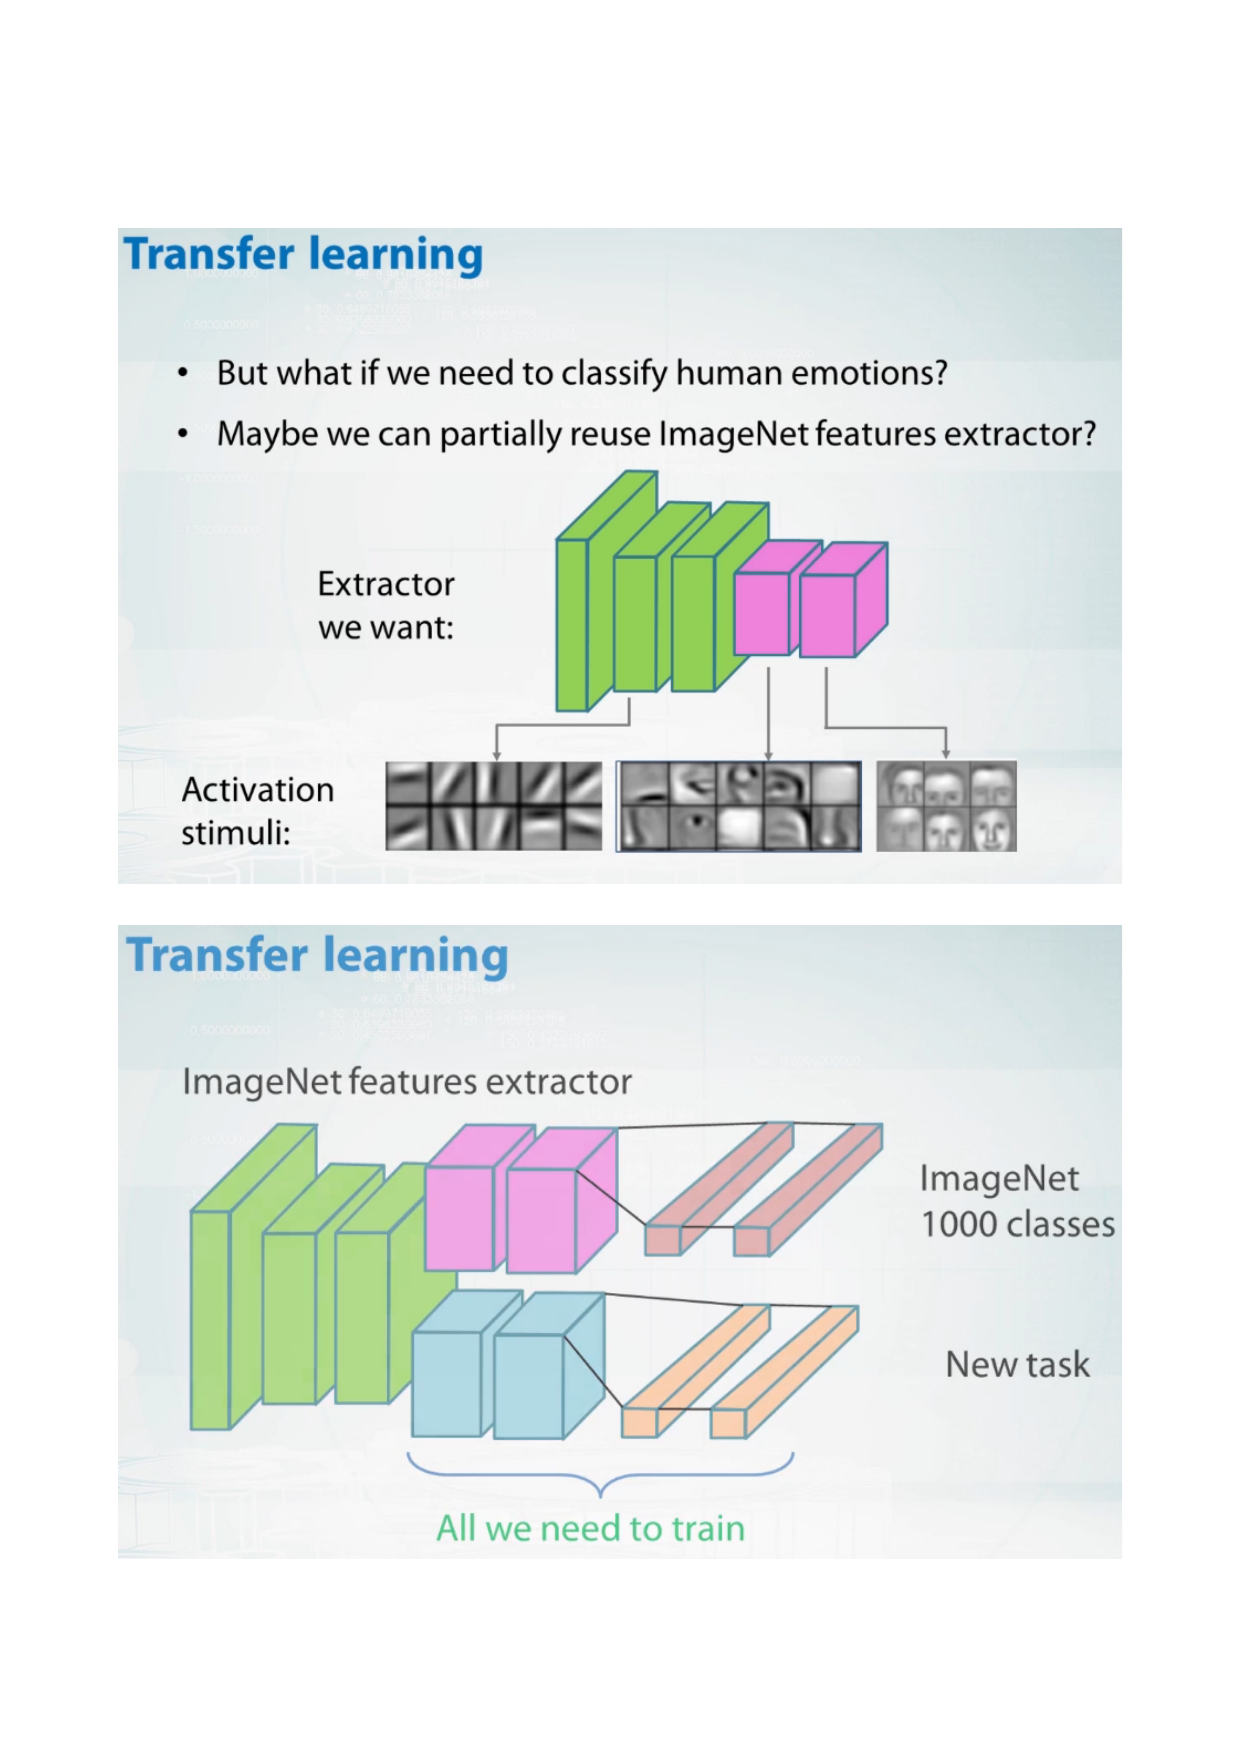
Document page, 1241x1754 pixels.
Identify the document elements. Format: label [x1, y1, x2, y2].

picture [118, 228, 1123, 884]
picture [118, 925, 1123, 1559]
